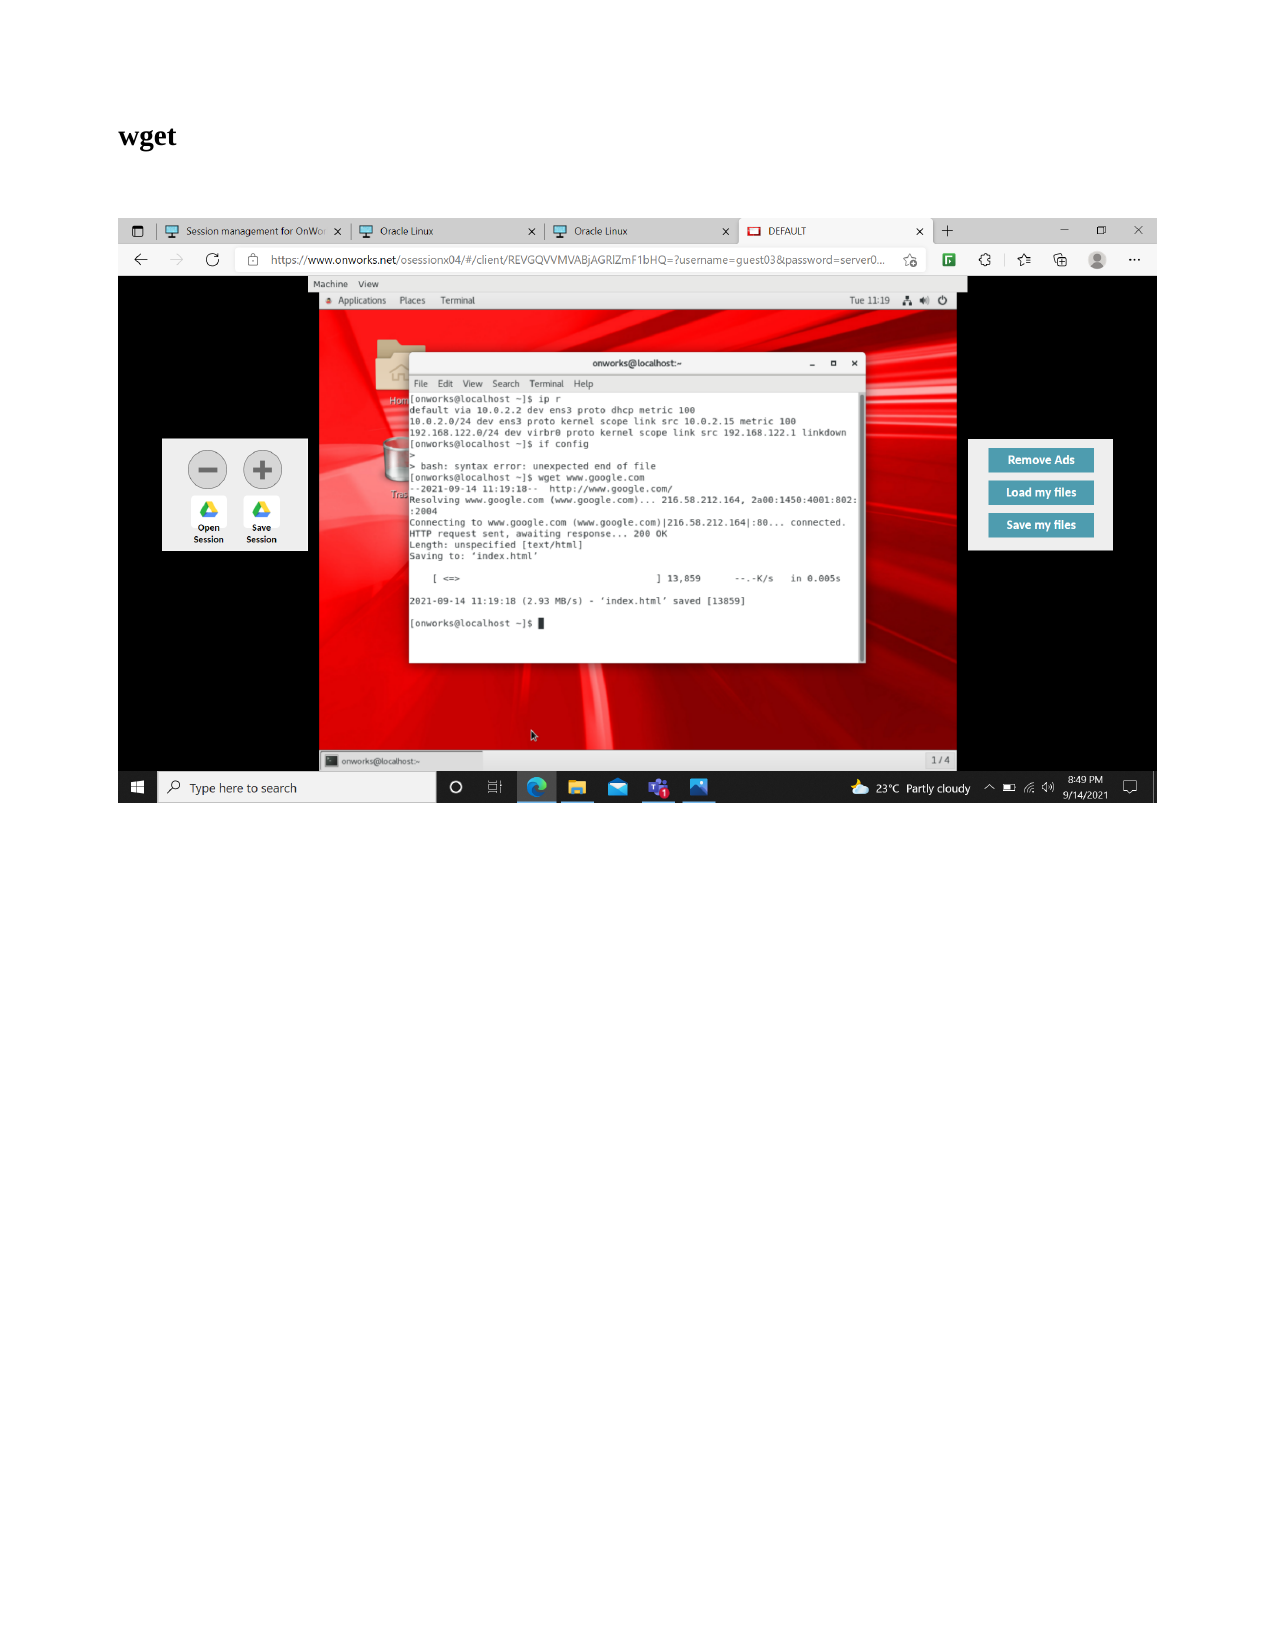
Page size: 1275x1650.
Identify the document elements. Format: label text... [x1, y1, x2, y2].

text wget [118, 118, 1157, 152]
picture [118, 218, 1157, 803]
